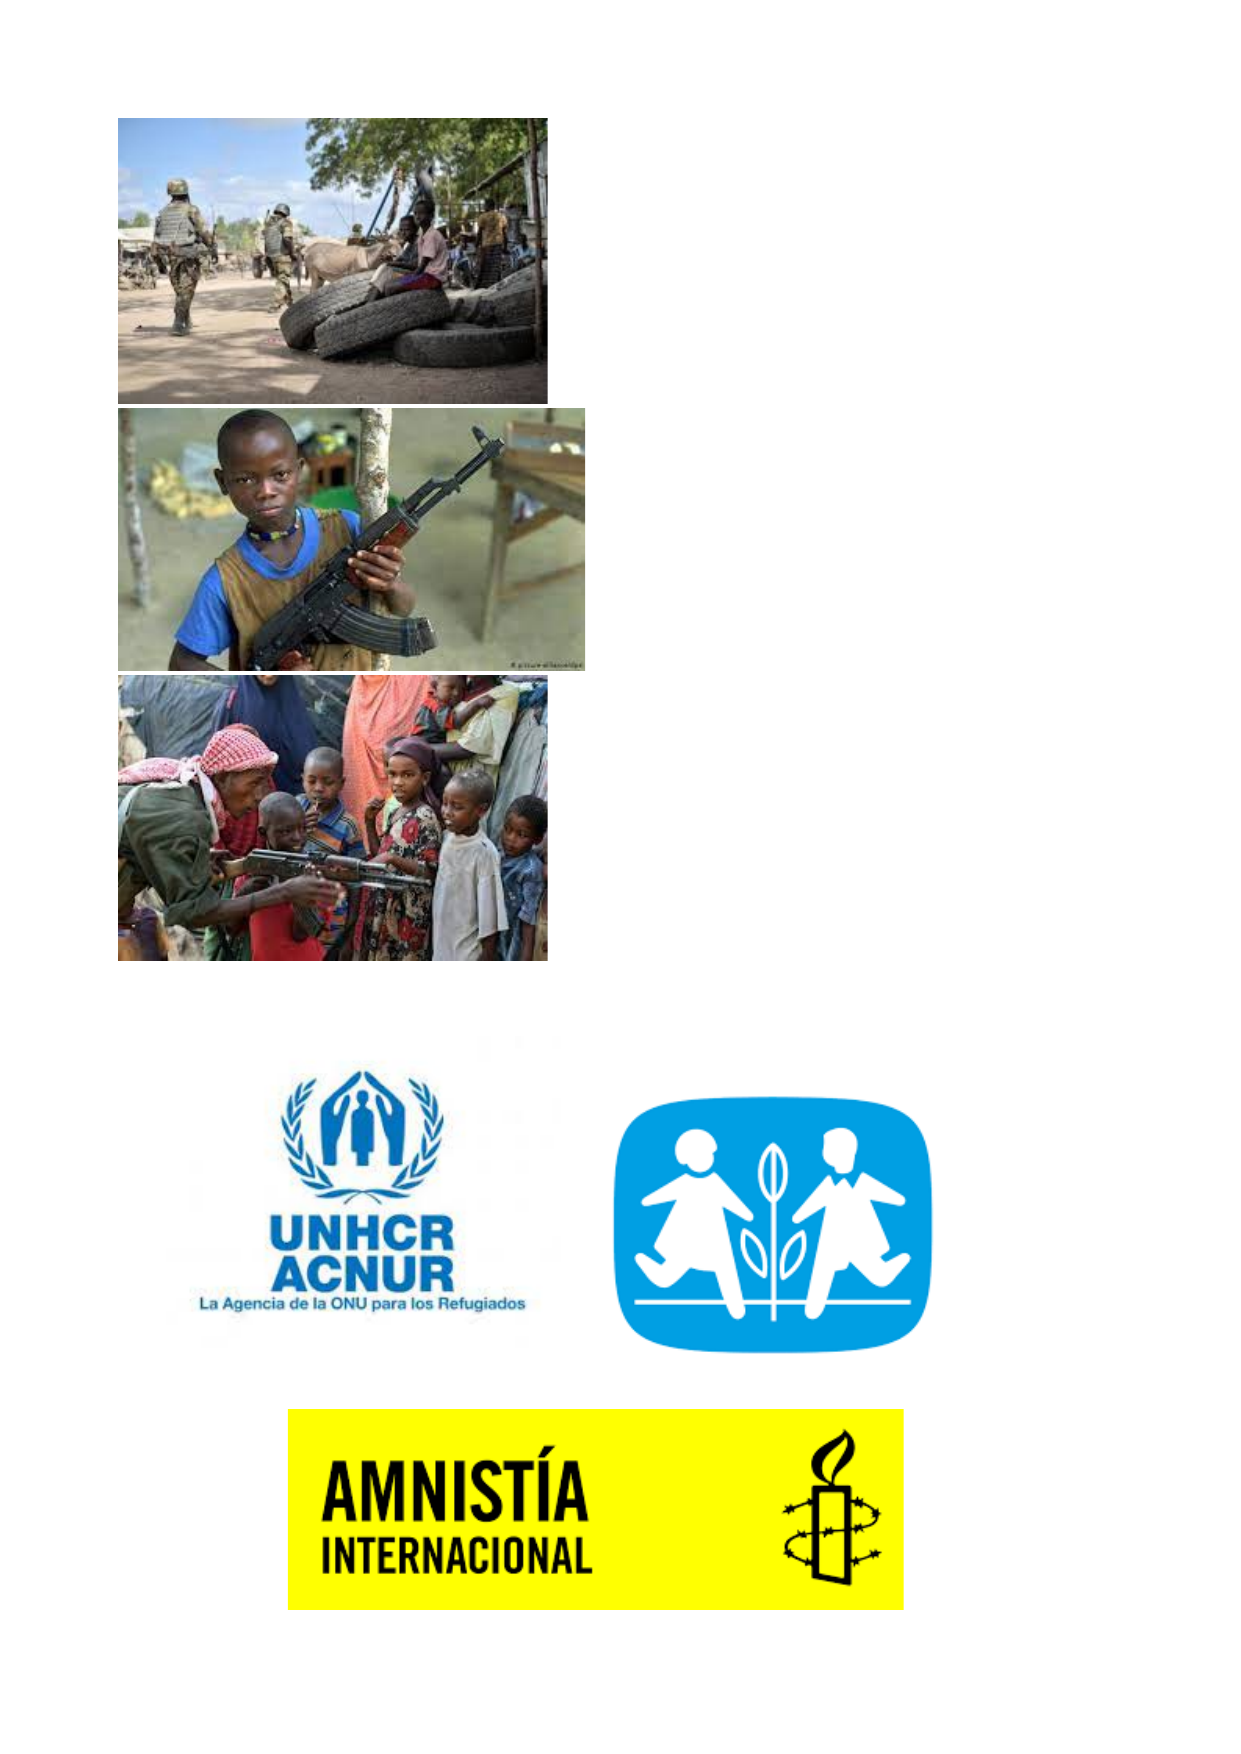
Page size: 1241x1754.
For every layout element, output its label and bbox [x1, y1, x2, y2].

picture [118, 118, 548, 404]
picture [597, 1050, 949, 1402]
picture [165, 1036, 561, 1348]
picture [287, 1409, 904, 1610]
picture [118, 408, 586, 671]
picture [118, 675, 548, 961]
